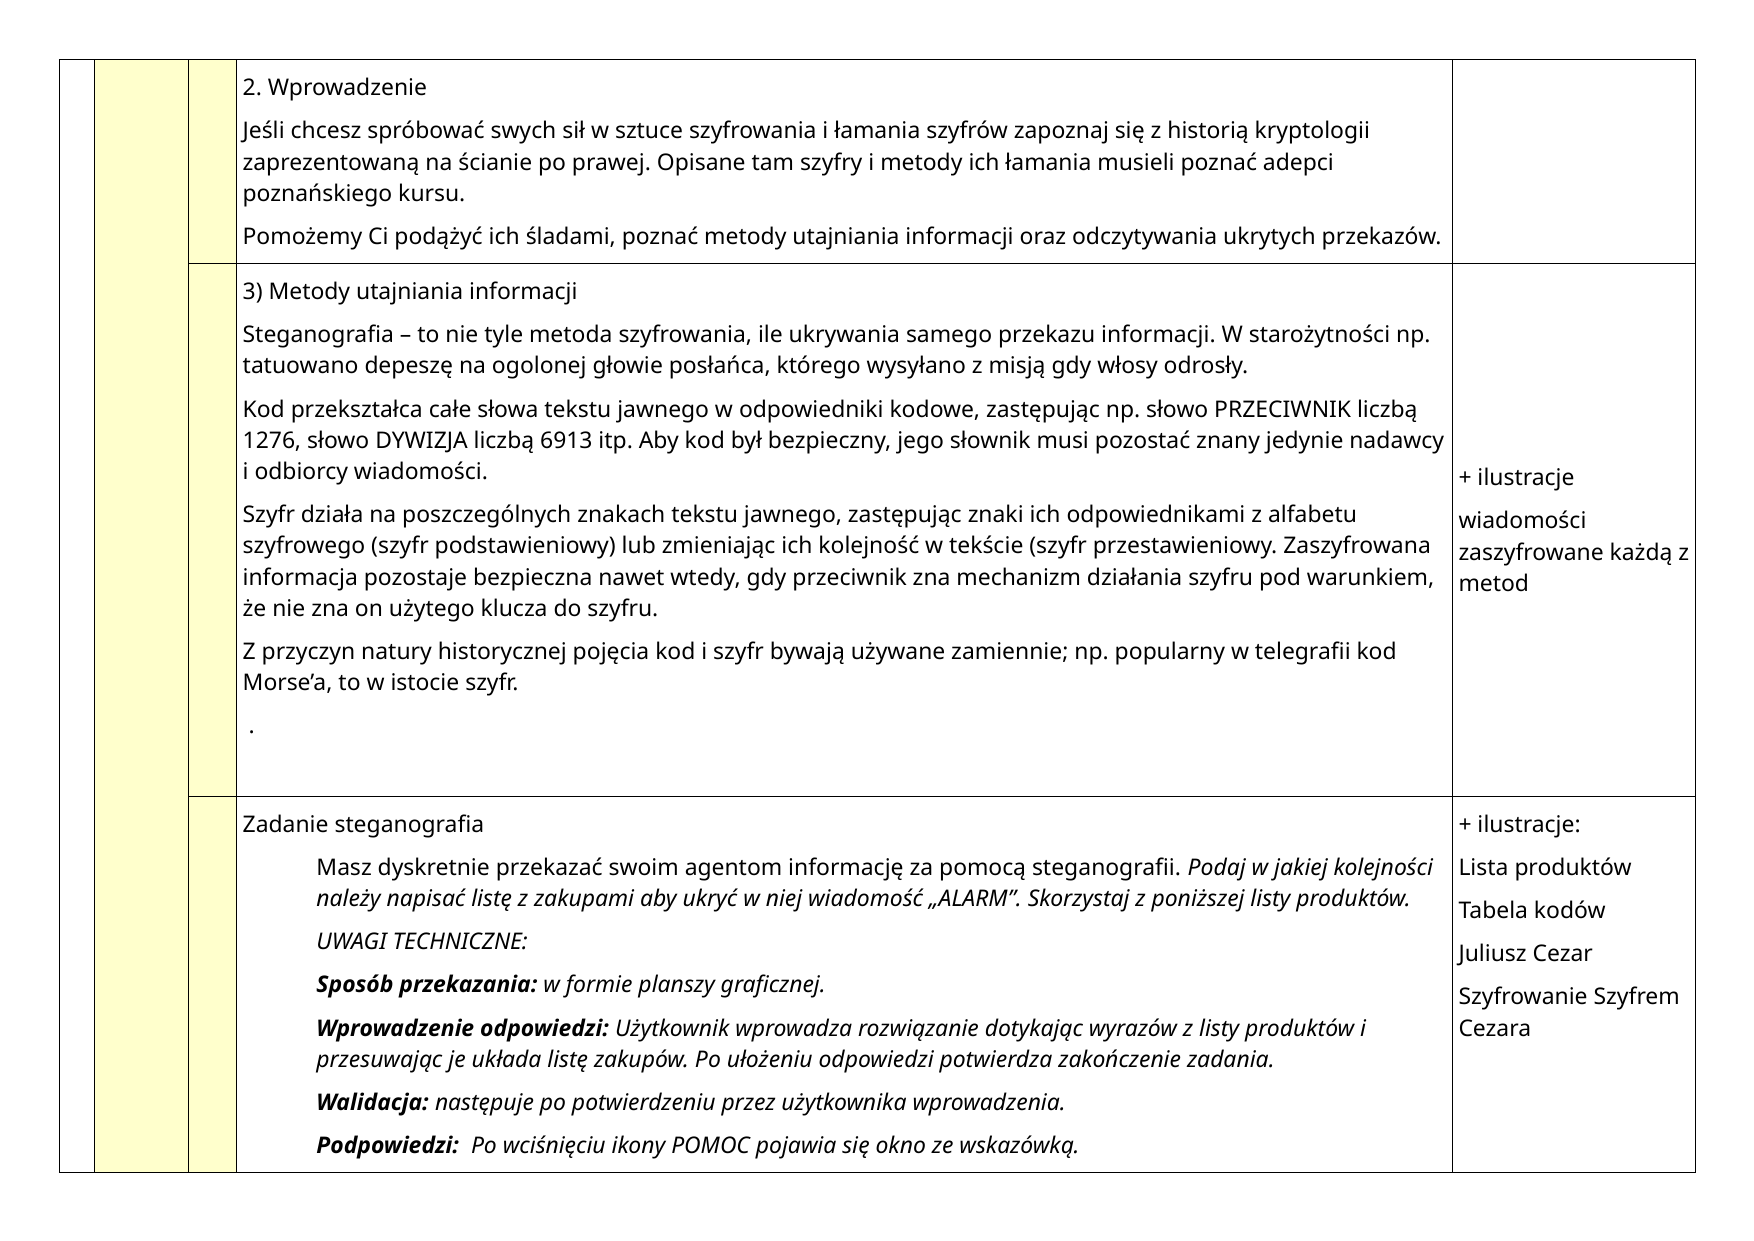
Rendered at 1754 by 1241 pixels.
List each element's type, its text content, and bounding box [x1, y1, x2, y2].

table_cell 2. Wprowadzenie Jeśli chcesz spróbować swych sił w sztuce szyfrowania i łamania szyfrów zapoznaj się z historią kryptologii zaprezentowaną na ścianie po prawej. Opisane tam szyfry i metody ich łamania musieli poznać adepci poznańskiego kursu. Pomożemy Ci podążyć ich śladami, poznać metody utajniania informacji oraz odczytywania ukrytych przekazów. [237, 60, 1452, 263]
table_cell Ściana prawa wewnątrz [60, 60, 94, 1172]
table_cell [95, 60, 188, 1172]
table_cell [189, 60, 236, 263]
table_cell + ilustracje wiadomości zaszyfrowane każdą z metod [1453, 264, 1695, 796]
table_cell + ilustracje: Lista produktów Tabela kodów Juliusz Cezar Szyfrowanie Szyfrem Cezara [1453, 797, 1695, 1172]
table_cell 3) Metody utajniania informacji Steganografia – to nie tyle metoda szyfrowania, ile ukrywania samego przekazu informacji. W starożytności np. tatuowano depeszę na ogolonej głowie posłańca, którego wysyłano z misją gdy włosy odrosły. Kod przekształca całe słowa tekstu jawnego w odpowiedniki kodowe, zastępując np. słowo PRZECIWNIK liczbą 1276, słowo DYWIZJA liczbą 6913 itp. Aby kod był bezpieczny, jego słownik musi pozostać znany jedynie nadawcy i odbiorcy wiadomości. Szyfr działa na poszczególnych znakach tekstu jawnego, zastępując znaki ich odpowiednikami z alfabetu szyfrowego (szyfr podstawieniowy) lub zmieniając ich kolejność w tekście (szyfr przestawieniowy. Zaszyfrowana informacja pozostaje bezpieczna nawet wtedy, gdy przeciwnik zna mechanizm działania szyfru pod warunkiem, że nie zna on użytego klucza do szyfru. Z przyczyn natury historycznej pojęcia kod i szyfr bywają używane zamiennie; np. popularny w telegrafii kod Morse’a, to w istocie szyfr. . [237, 264, 1452, 796]
table_cell [1453, 60, 1695, 263]
table_cell Zadanie steganografia Masz dyskretnie przekazać swoim agentom informację za pomocą steganografii. Podaj w jakiej kolejności należy napisać listę z zakupami aby ukryć w niej wiadomość „ALARM”. Skorzystaj z poniższej listy produktów. UWAGI TECHNICZNE: Sposób przekazania: w formie planszy graficznej. Wprowadzenie odpowiedzi: Użytkownik wprowadza rozwiązanie dotykając wyrazów z listy produktów i przesuwając je układa listę zakupów. Po ułożeniu odpowiedzi potwierdza zakończenie zadania. Walidacja: następuje po potwierdzeniu przez użytkownika wprowadzenia. Podpowiedzi: Po wciśnięciu ikony POMOC pojawia się okno ze wskazówką. [237, 797, 1452, 1172]
table_cell [189, 264, 236, 796]
table_cell [189, 797, 236, 1172]
